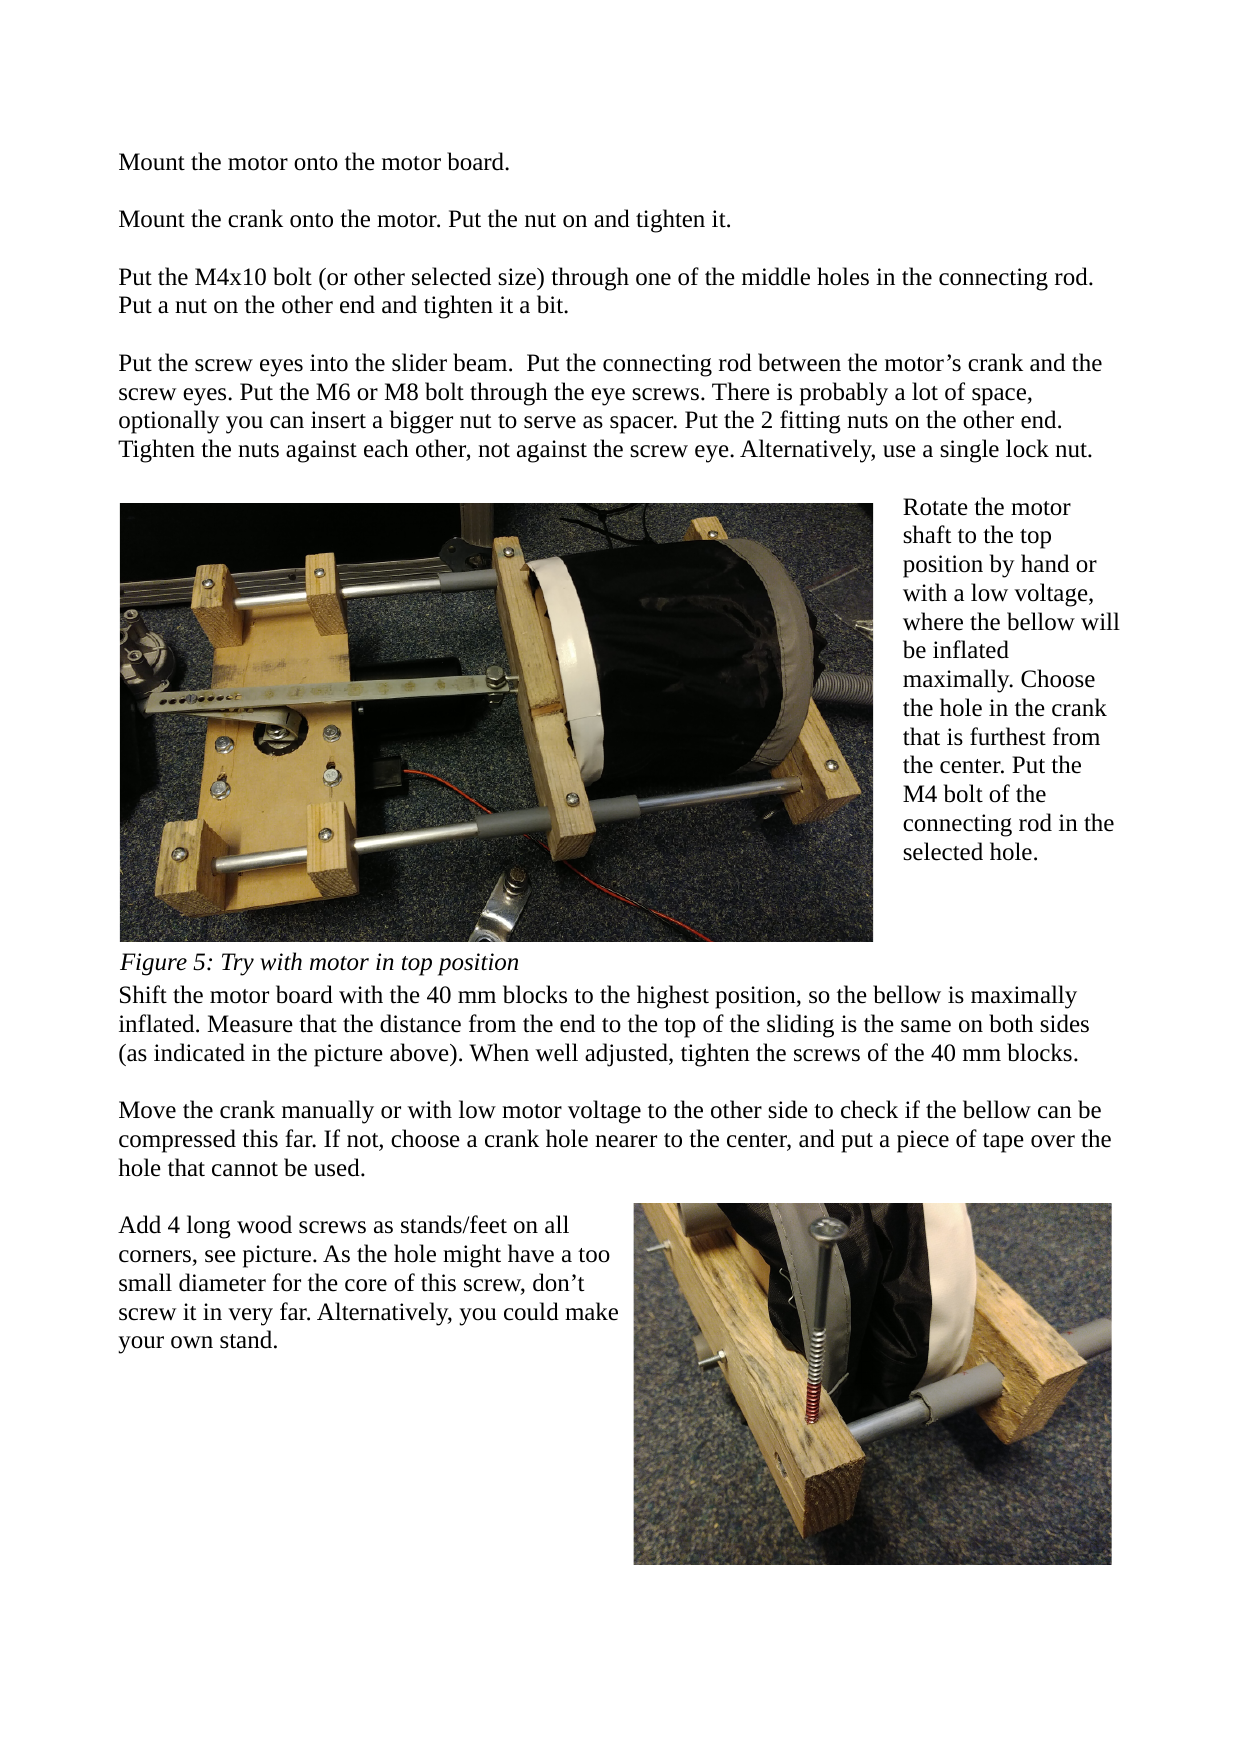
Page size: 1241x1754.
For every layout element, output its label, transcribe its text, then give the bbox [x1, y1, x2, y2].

text Shift the motor board with the 40 mm blocks to the highest position, so the bellow is maximally inflated. Measure that the distance from the end to the top of the sliding is the same on both sides (as indicated in the picture above). When well adjusted, tighten the screws of the 40 mm blocks. [118, 981, 1122, 1067]
text Mount the motor onto the motor board. [118, 147, 1122, 176]
text Move the crank manually or with low motor voltage to the other side to check if the bellow can be compressed this far. If not, choose a crank hole nearer to the center, and put a piece of tape over the hole that cannot be used. [118, 1096, 1122, 1182]
text Rotate the motor shaft to the top position by hand or with a low voltage, where the bellow will be inflated maximally. Choose the hole in the crank that is furthest from the center. Put the M4 bolt of the connecting rod in the selected hole. [873, 492, 1122, 866]
text Mount the crank onto the motor. Put the nut on and tighten it. [118, 204, 1122, 233]
text Put the M4x10 bolt (or other selected size) through one of the middle holes in the connecting rod. Put a nut on the other end and tighten it a bit. [118, 262, 1122, 319]
picture [633, 1203, 1112, 1565]
picture [119, 503, 874, 942]
text Put the screw eyes into the slider beam. Put the connecting rod between the motor’s crank and the screw eyes. Put the M6 or M8 bolt through the eye screws. There is probably a lot of space, optionally you can insert a bigger nut to serve as spacer. Put the 2 fitting nuts on the other end. Tighten the nuts against each other, not against the screw eye. Alternatively, use a single lock nut. [118, 348, 1122, 463]
text Add 4 long wood screws as stands/feet on all corners, see picture. As the hole might have a too small diameter for the core of this screw, don’t screw it in very far. Alternatively, you could make your own stand. [118, 1211, 633, 1354]
text Figure 5: Try with motor in top position [120, 942, 873, 975]
